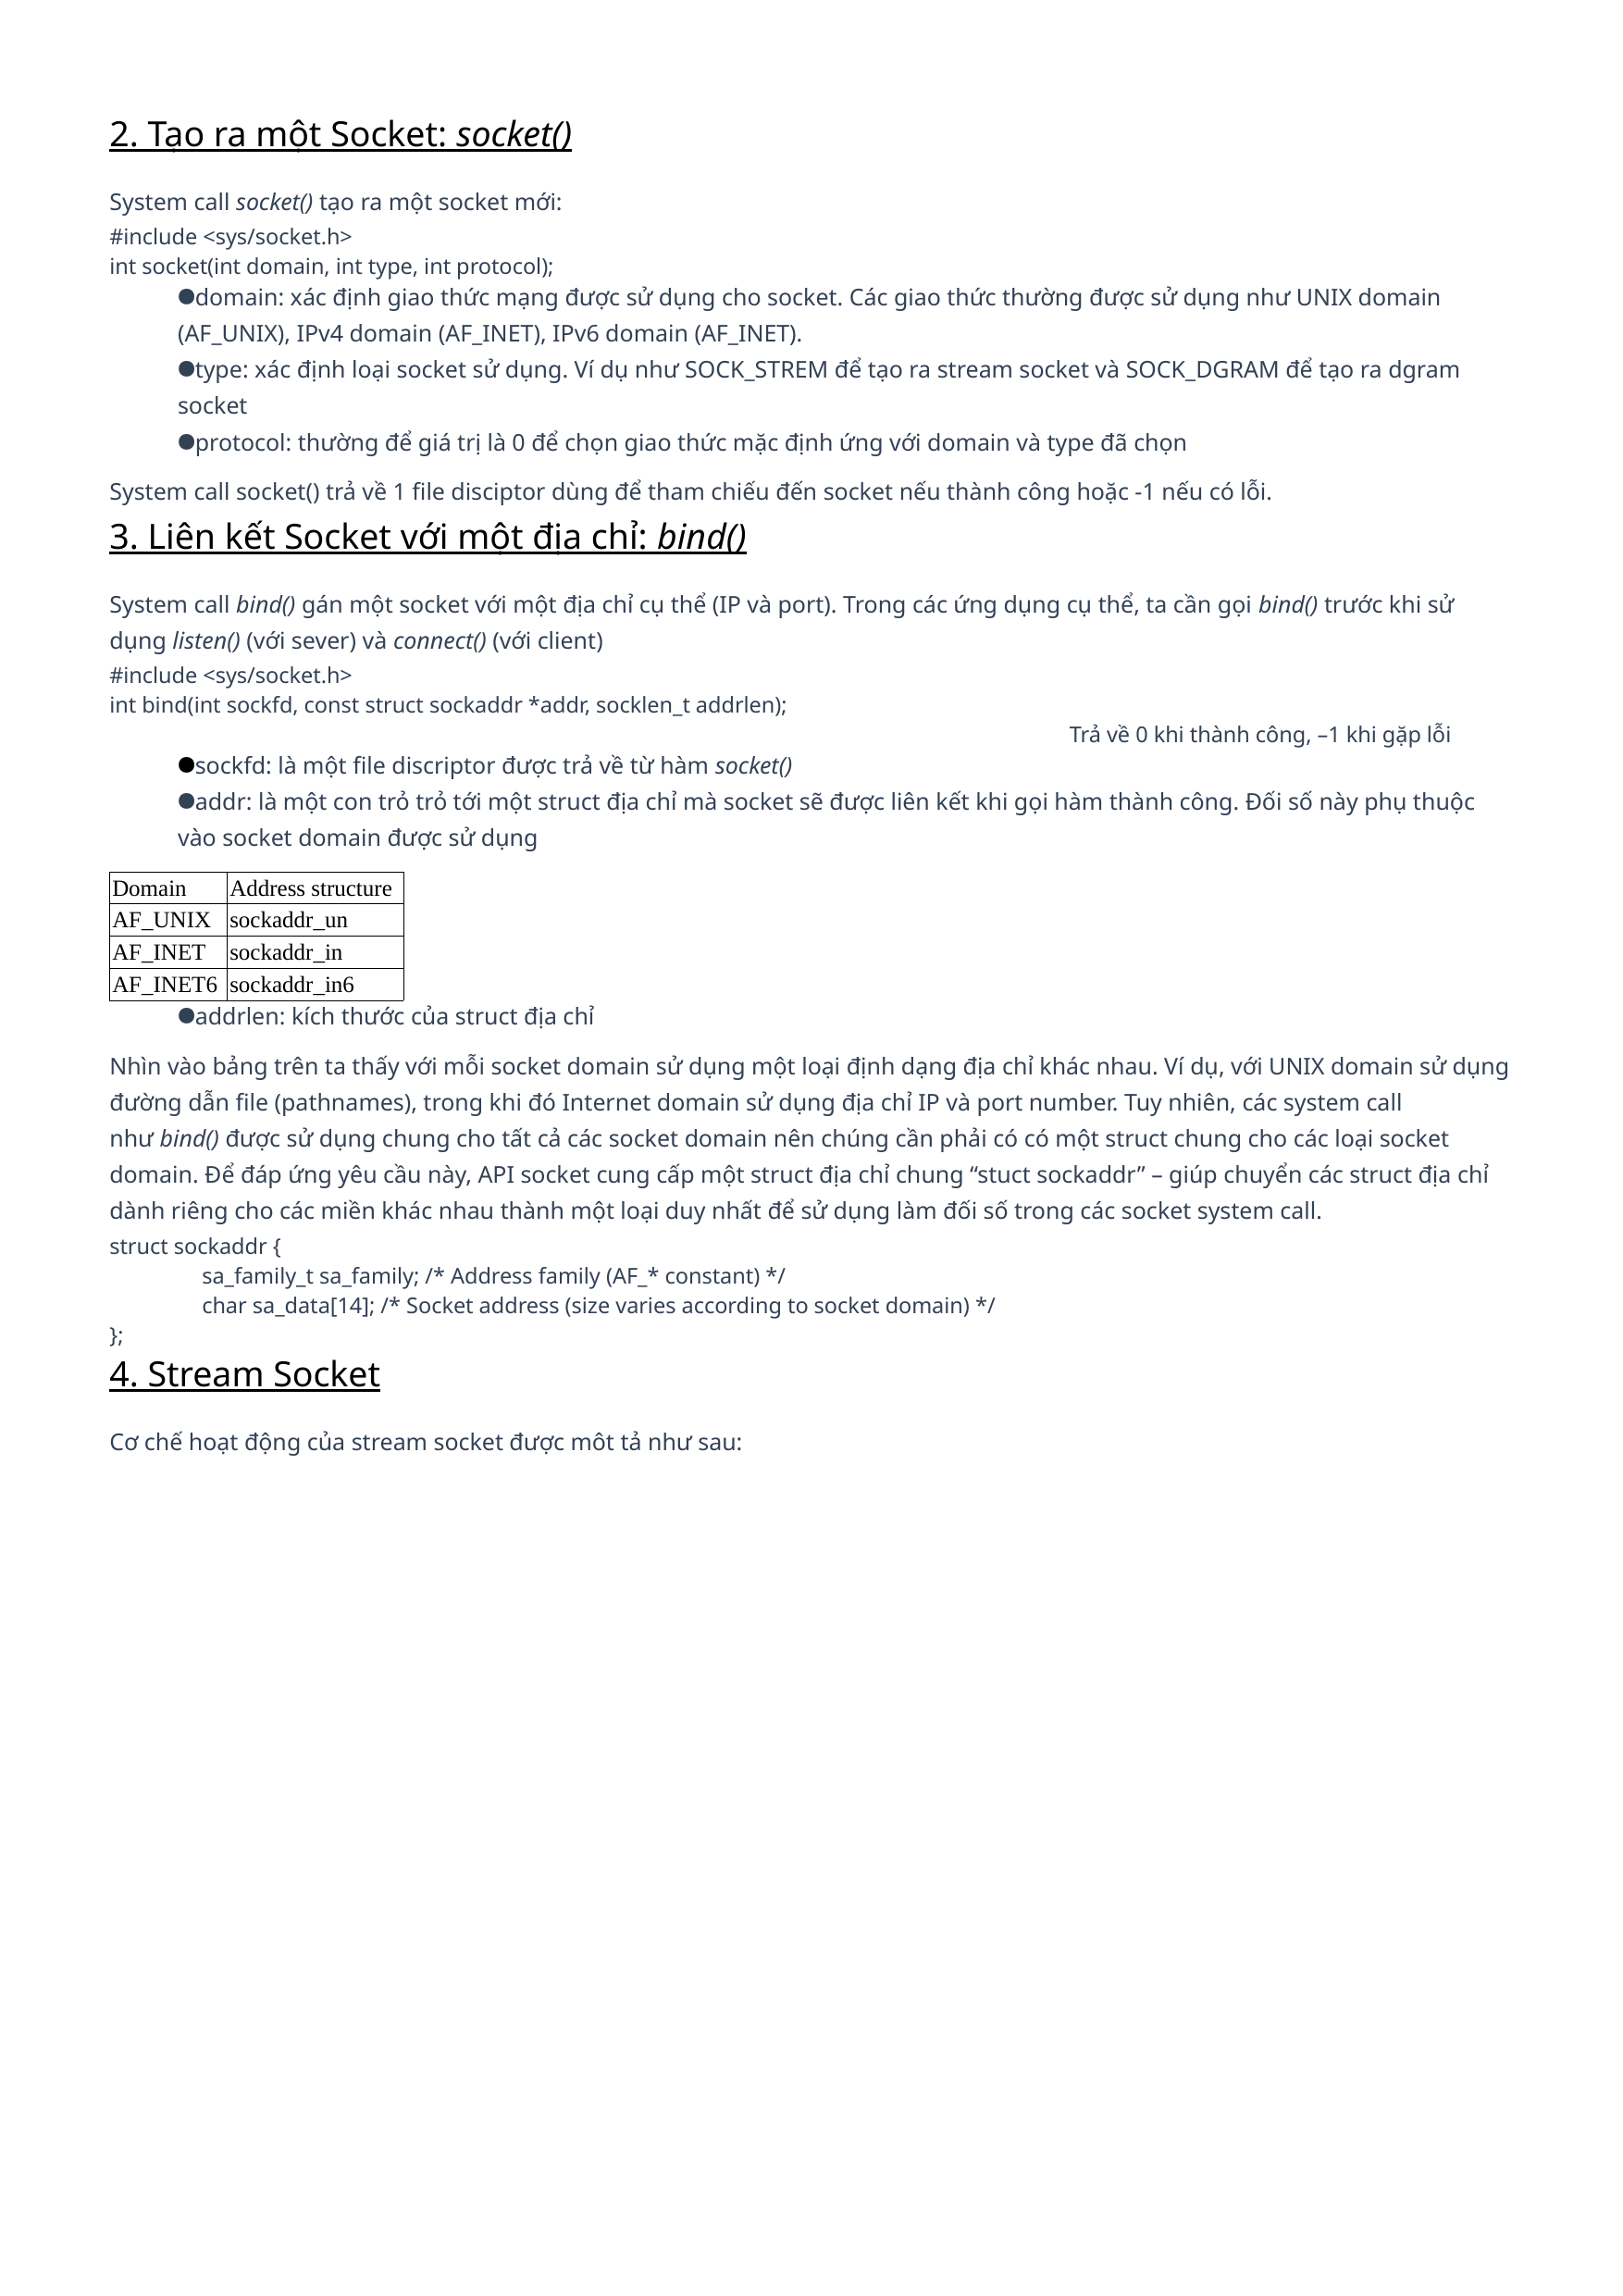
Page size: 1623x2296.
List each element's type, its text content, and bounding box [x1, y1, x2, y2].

text }; [109, 1320, 1514, 1349]
list protocol: thường để giá trị là 0 để chọn giao thức mặc định ứng với domain và type đã chọn [109, 426, 1514, 457]
table_cell AF_INET6 [110, 969, 227, 1000]
text int bind(int sockfd, const struct sockaddr *addr, socklen_t addrlen); [109, 690, 1514, 720]
text System call socket() trả về 1 file disciptor dùng để tham chiếu đến socket nếu thành công hoặc -1 nếu có lỗi. [109, 476, 1514, 507]
text System call socket() tạo ra một socket mới: [109, 185, 1514, 217]
subtitle 3. Liên kết Socket với một địa chỉ: bind() [109, 512, 1514, 559]
text Cơ chế hoạt động của stream socket được môt tả như sau: [109, 1425, 1514, 1457]
text Trả về 0 khi thành công, –1 khi gặp lỗi [109, 720, 1514, 750]
text System call bind() gán một socket với một địa chỉ cụ thể (IP và port). Trong các ứng dụng cụ thể, ta cần gọi bind() trước khi sử dụng listen() (với sever) và connect() (với client) [109, 588, 1514, 656]
subtitle 2. Tạo ra một Socket: socket() [109, 109, 1514, 156]
text char sa_data[14]; /* Socket address (size varies according to socket domain) */ [109, 1290, 1514, 1320]
table_cell sockaddr_un [228, 904, 403, 936]
table_cell AF_UNIX [110, 904, 227, 936]
table_header Address structure [228, 873, 403, 903]
table_cell sockaddr_in6 [228, 969, 403, 1000]
text sa_family_t sa_family; /* Address family (AF_* constant) */ [109, 1260, 1514, 1290]
list type: xác định loại socket sử dụng. Ví dụ như SOCK_STREM để tạo ra stream socket và SOCK_DGRAM để tạo ra dgram socket [109, 354, 1514, 421]
list sockfd: là một file discriptor được trả về từ hàm socket() [109, 750, 1514, 781]
list addrlen: kích thước của struct địa chỉ [109, 1000, 1514, 1032]
table_cell AF_INET [110, 937, 227, 968]
subtitle 4. Stream Socket [109, 1349, 1514, 1396]
text Nhìn vào bảng trên ta thấy với mỗi socket domain sử dụng một loại định dạng địa chỉ khác nhau. Ví dụ, với UNIX domain sử dụng đường dẫn file (pathnames), trong khi đó Internet domain sử dụng địa chỉ IP và port number. Tuy nhiên, các system call như bind() được sử dụng chung cho tất cả các socket domain nên chúng cần phải có có một struct chung cho các loại socket domain. Để đáp ứng yêu cầu này, API socket cung cấp một struct địa chỉ chung “stuct sockaddr” – giúp chuyển các struct địa chỉ dành riêng cho các miền khác nhau thành một loại duy nhất để sử dụng làm đối số trong các socket system call. [109, 1049, 1514, 1226]
text int socket(int domain, int type, int protocol); [109, 252, 1514, 280]
text #include <sys/socket.h> [109, 221, 1514, 252]
table_cell sockaddr_in [228, 937, 403, 968]
list domain: xác định giao thức mạng được sử dụng cho socket. Các giao thức thường được sử dụng như UNIX domain (AF_UNIX), IPv4 domain (AF_INET), IPv6 domain (AF_INET). [109, 280, 1514, 349]
text struct sockaddr { [109, 1231, 1514, 1260]
text #include <sys/socket.h> [109, 661, 1514, 690]
table_header Domain [110, 873, 227, 903]
list addr: là một con trỏ trỏ tới một struct địa chỉ mà socket sẽ được liên kết khi gọi hàm thành công. Đối số này phụ thuộc vào socket domain được sử dụng [109, 786, 1514, 853]
